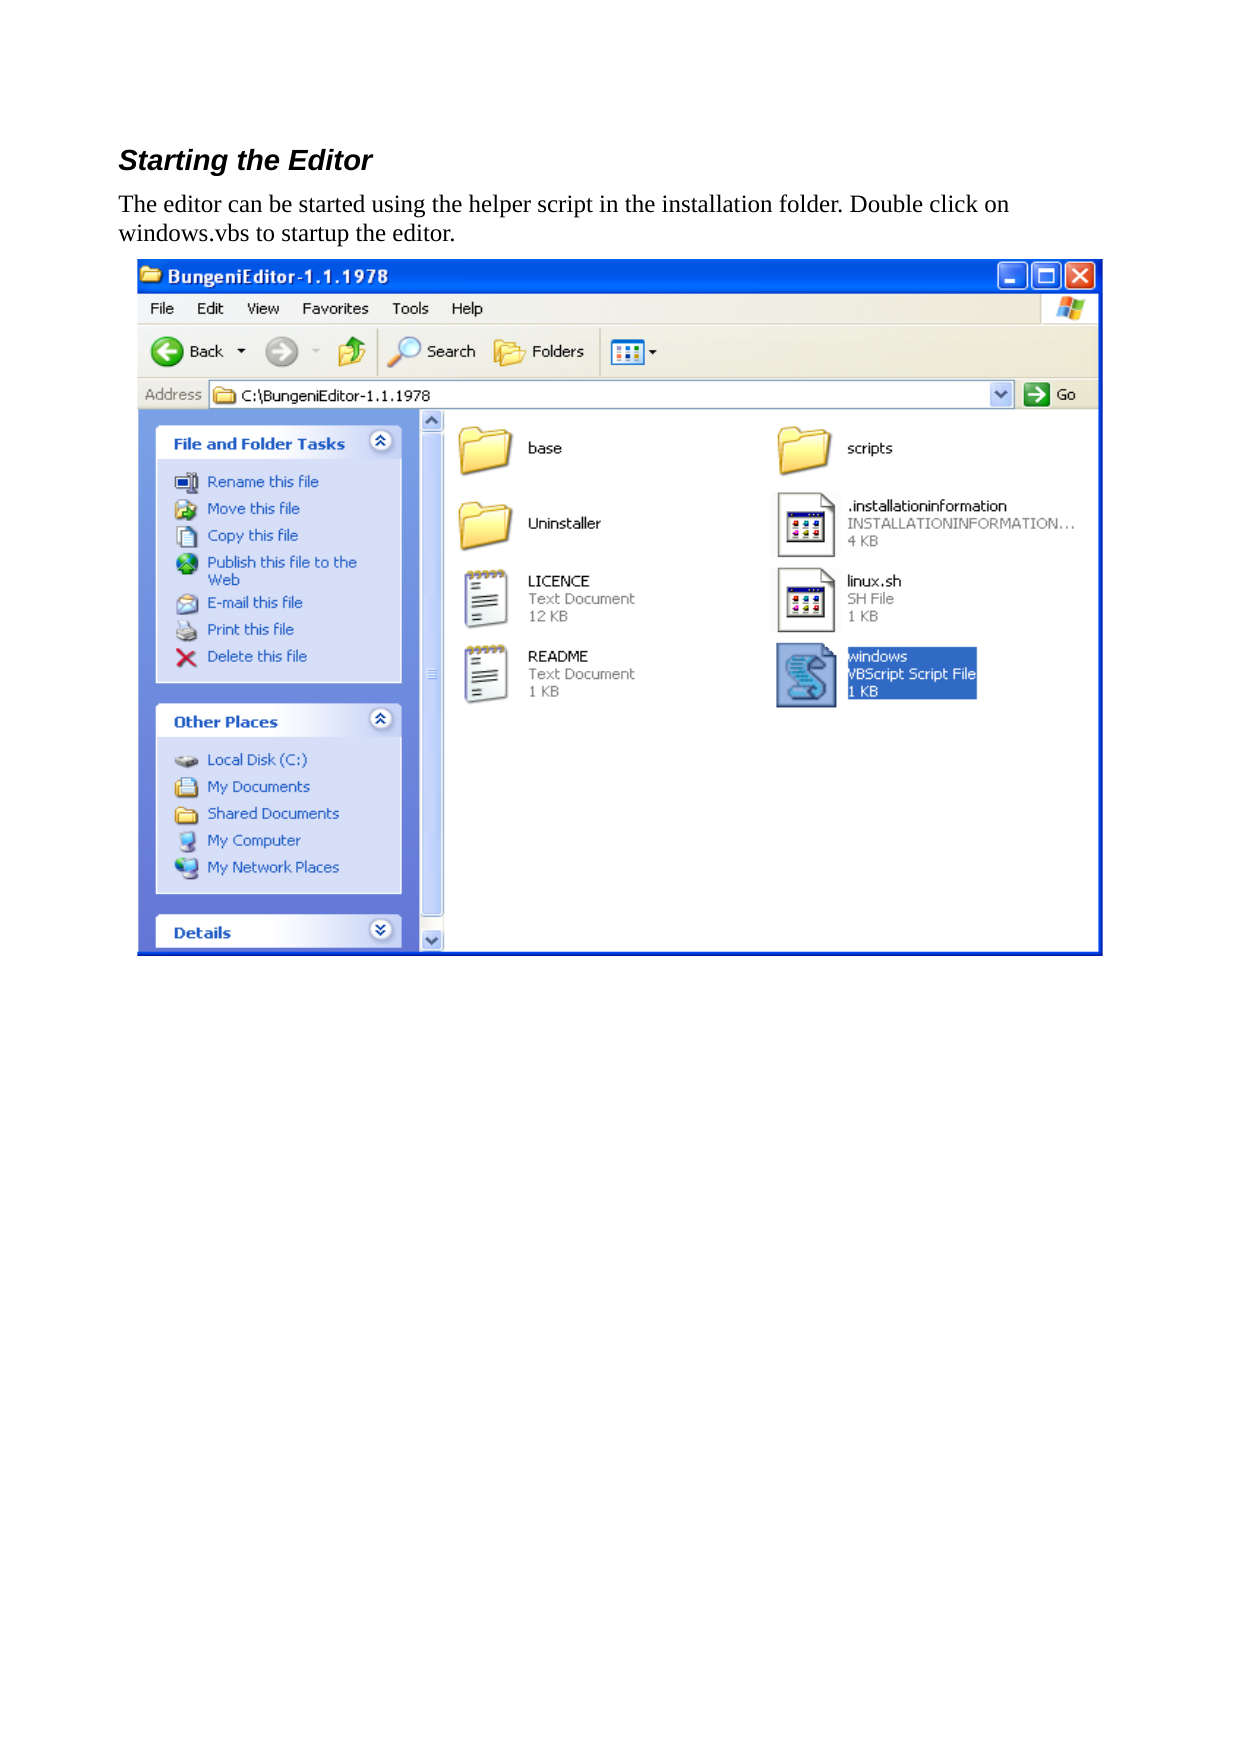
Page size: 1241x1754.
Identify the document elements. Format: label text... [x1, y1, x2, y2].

picture [137, 259, 1103, 956]
subtitle Starting the Editor [118, 143, 1122, 177]
text The editor can be started using the helper script in the installation folder. Double click on windows.vbs to startup the editor. [118, 189, 1122, 247]
